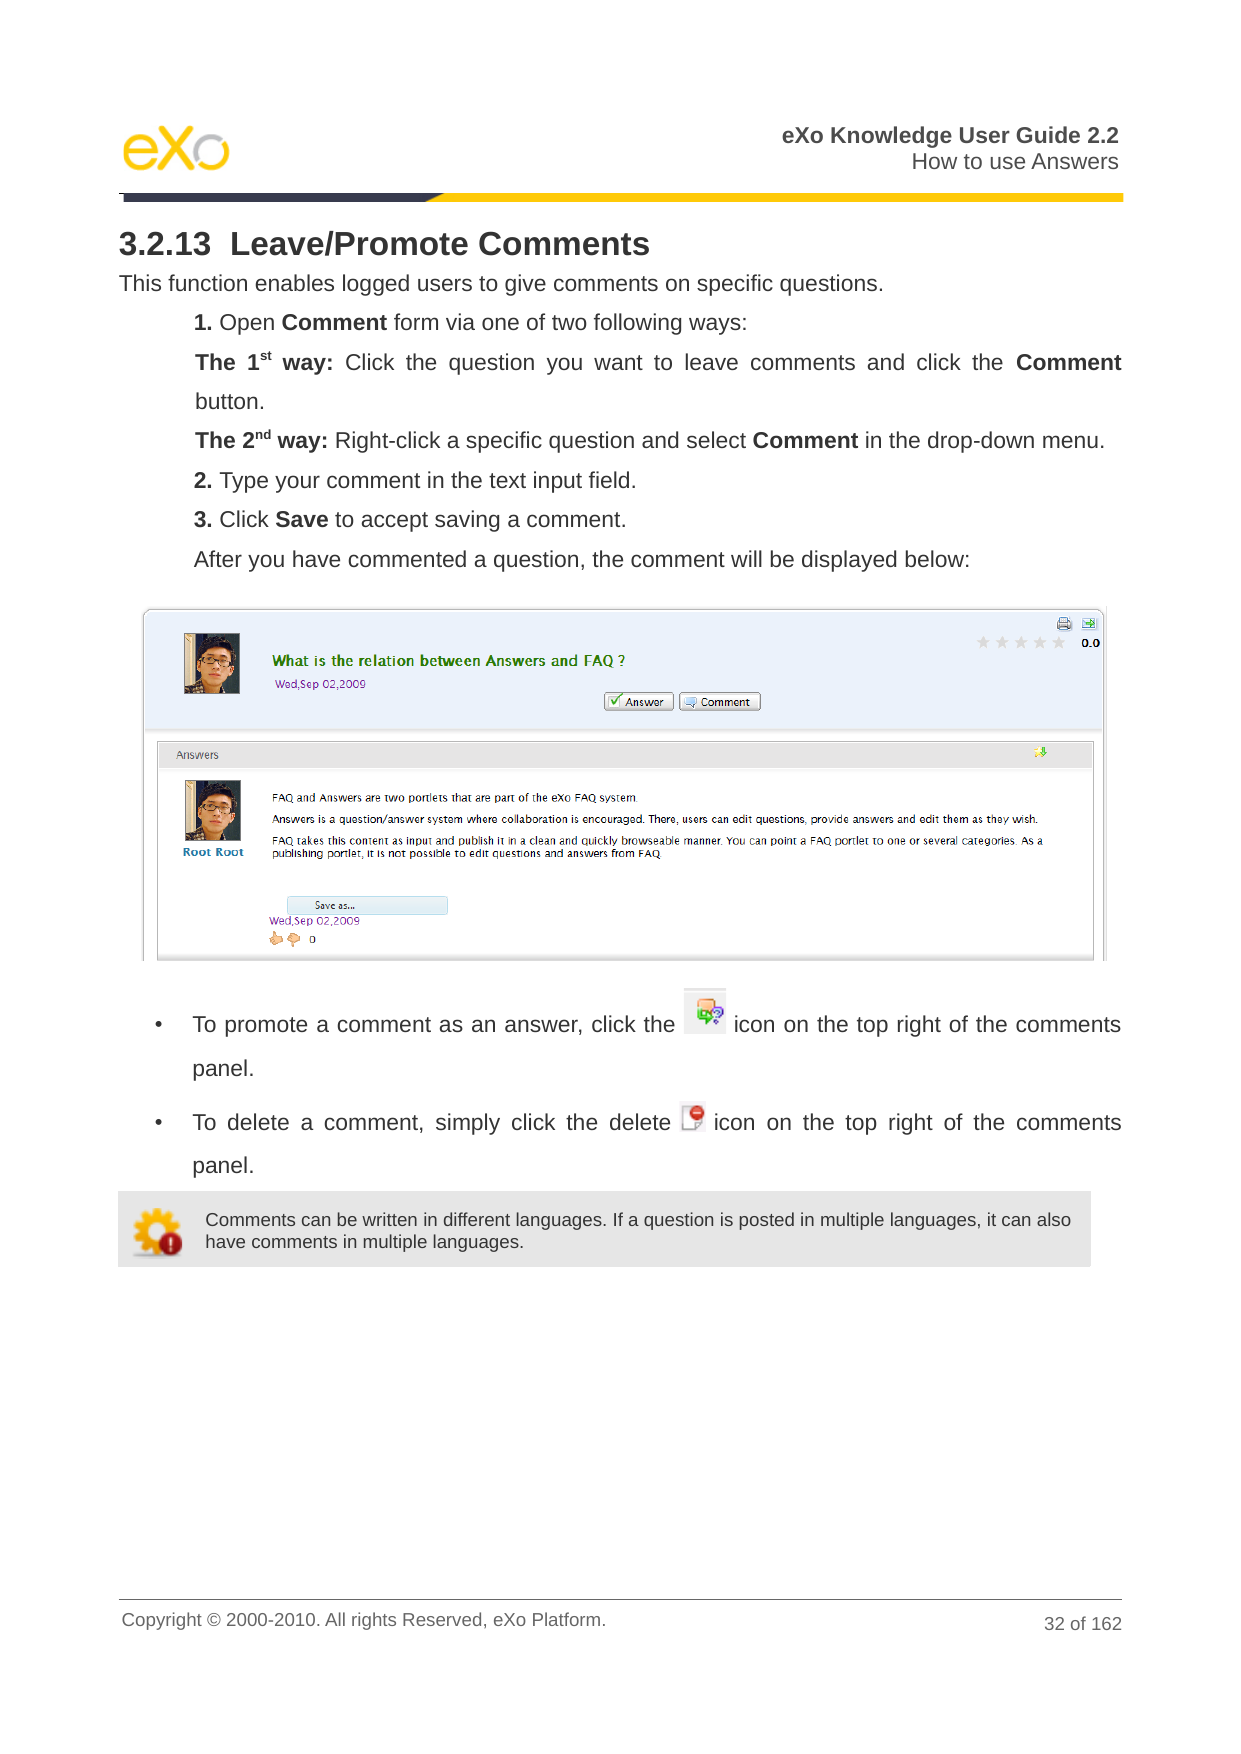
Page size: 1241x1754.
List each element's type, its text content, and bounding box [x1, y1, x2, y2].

picture [683, 988, 727, 1034]
picture [679, 1101, 706, 1132]
table_header [119, 1192, 198, 1266]
text This function enables logged users to give comments on specific questions. [118, 269, 1122, 296]
list 2. Type your comment in the text input field. [156, 467, 1122, 493]
list To delete a comment, simply click the deleteicon on the top right of the comments panel. [154, 1094, 1122, 1178]
list 1. Open Comment form via one of two following ways: [156, 309, 1122, 335]
picture [123, 125, 230, 171]
list After you have commented a question, the comment will be displayed below: [156, 546, 1122, 572]
list The 1st way: Click the question you want to leave comments and click the Comment button. [157, 348, 1122, 414]
picture [141, 606, 1107, 961]
list To promote a comment as an answer, click theicon on the top right of the comments panel. [154, 585, 1122, 1081]
list 3. Click Save to accept saving a comment. [156, 506, 1122, 533]
subtitle Leave/Promote Comments [118, 223, 1122, 262]
picture [123, 193, 1124, 202]
picture [132, 1208, 183, 1259]
list The 2nd way: Right-click a specific question and select Comment in the drop-down menu. [157, 427, 1122, 454]
table_header Comments can be written in different languages. If a question is posted in multiple languages, it can also have comments in multiple languages. [199, 1192, 1090, 1266]
